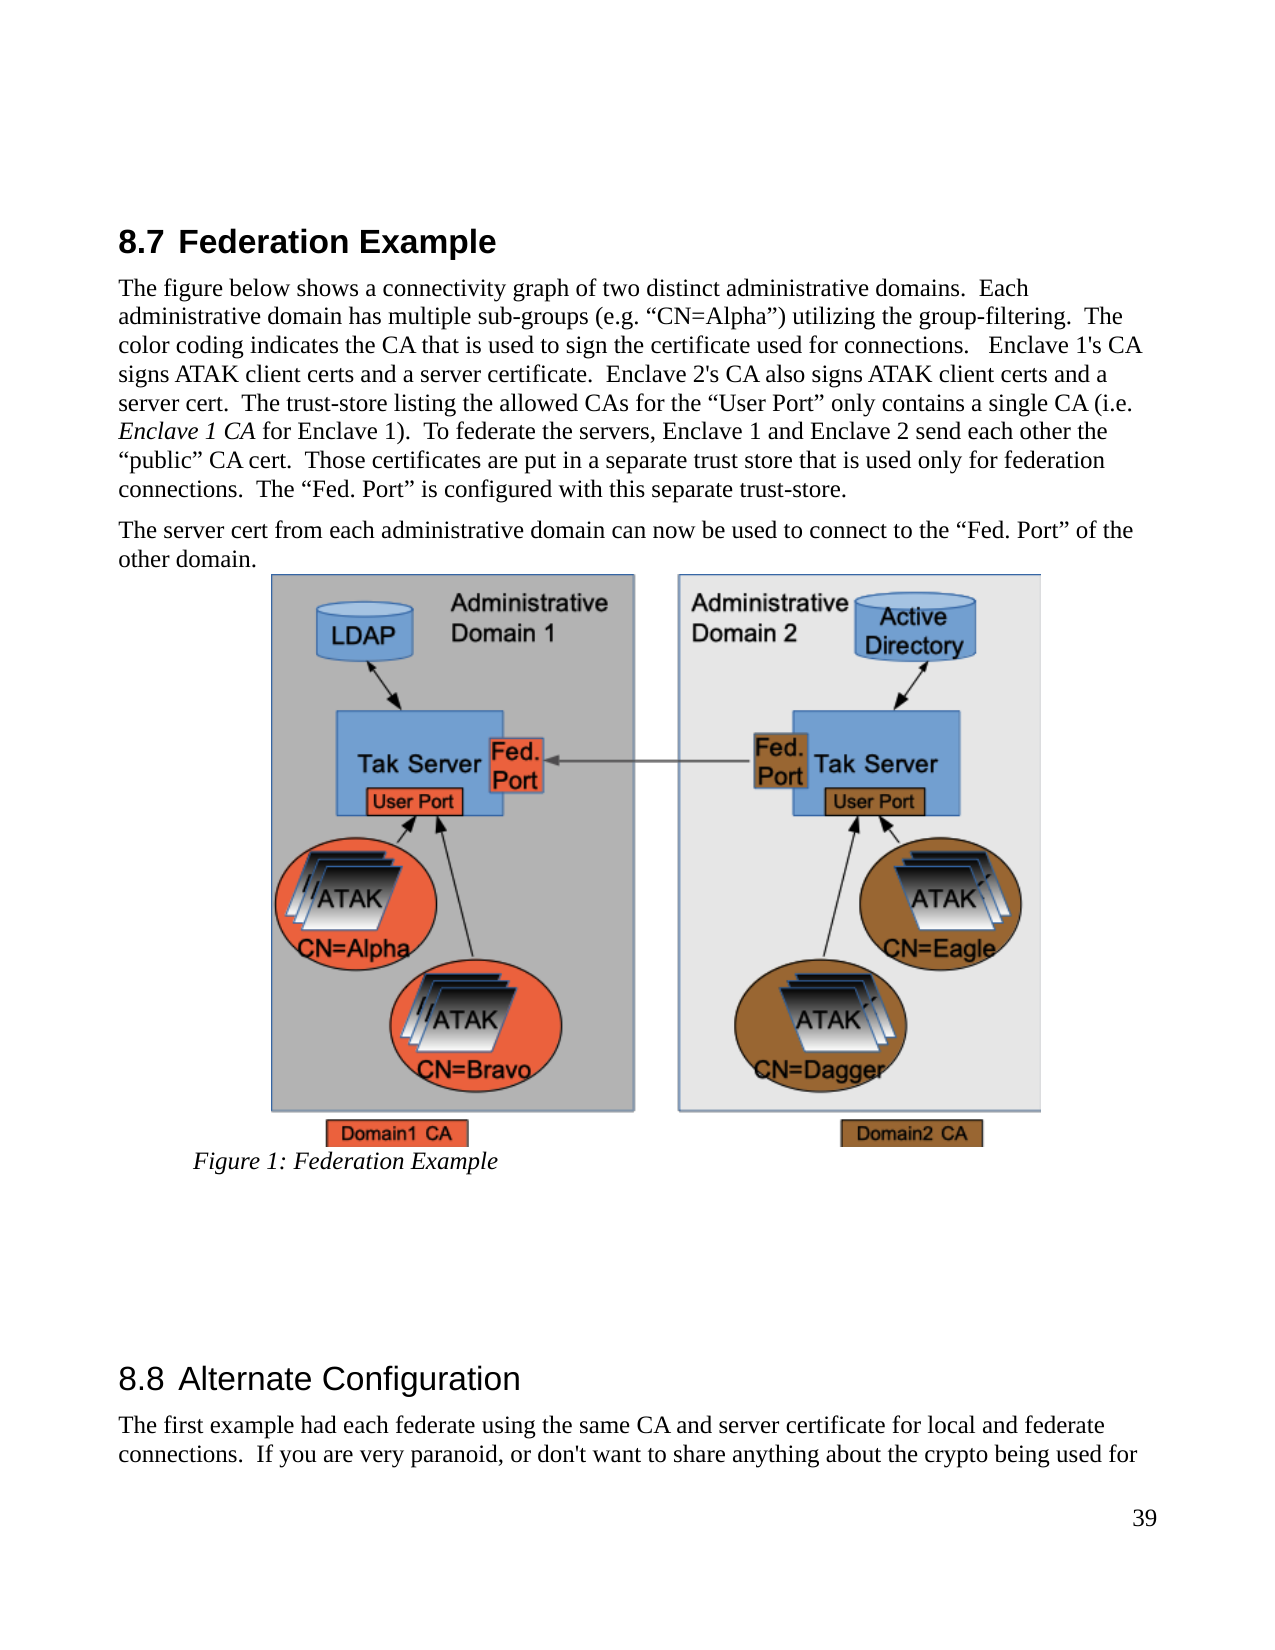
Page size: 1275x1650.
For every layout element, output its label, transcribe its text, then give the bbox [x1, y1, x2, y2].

picture [271, 574, 1041, 1147]
subtitle Federation Example [118, 221, 1157, 260]
text Figure 1: Federation Example [193, 587, 1119, 1175]
text The figure below shows a connectivity graph of two distinct administrative domains. Each administrative domain has multiple sub-groups (e.g. “CN=Alpha”) utilizing the group-filtering. The color coding indicates the CA that is used to sign the certificate used for connections. Enclave 1's CA signs ATAK client certs and a server certificate. Enclave 2's CA also signs ATAK client certs and a server cert. The trust-store listing the allowed CAs for the “User Port” only contains a single CA (i.e. Enclave 1 CA for Enclave 1). To federate the servers, Enclave 1 and Enclave 2 send each other the “public” CA cert. Those certificates are put in a separate trust store that is used only for federation connections. The “Fed. Port” is configured with this separate trust-store. [118, 273, 1157, 503]
text The server cert from each administrative domain can now be used to connect to the “Fed. Port” of the other domain. [118, 515, 1157, 573]
subtitle Alternate Configuration [118, 1359, 1157, 1398]
text The first example had each federate using the same CA and server certificate for local and federate connections. If you are very paranoid, or don't want to share anything about the crypto being used for [118, 1410, 1157, 1468]
